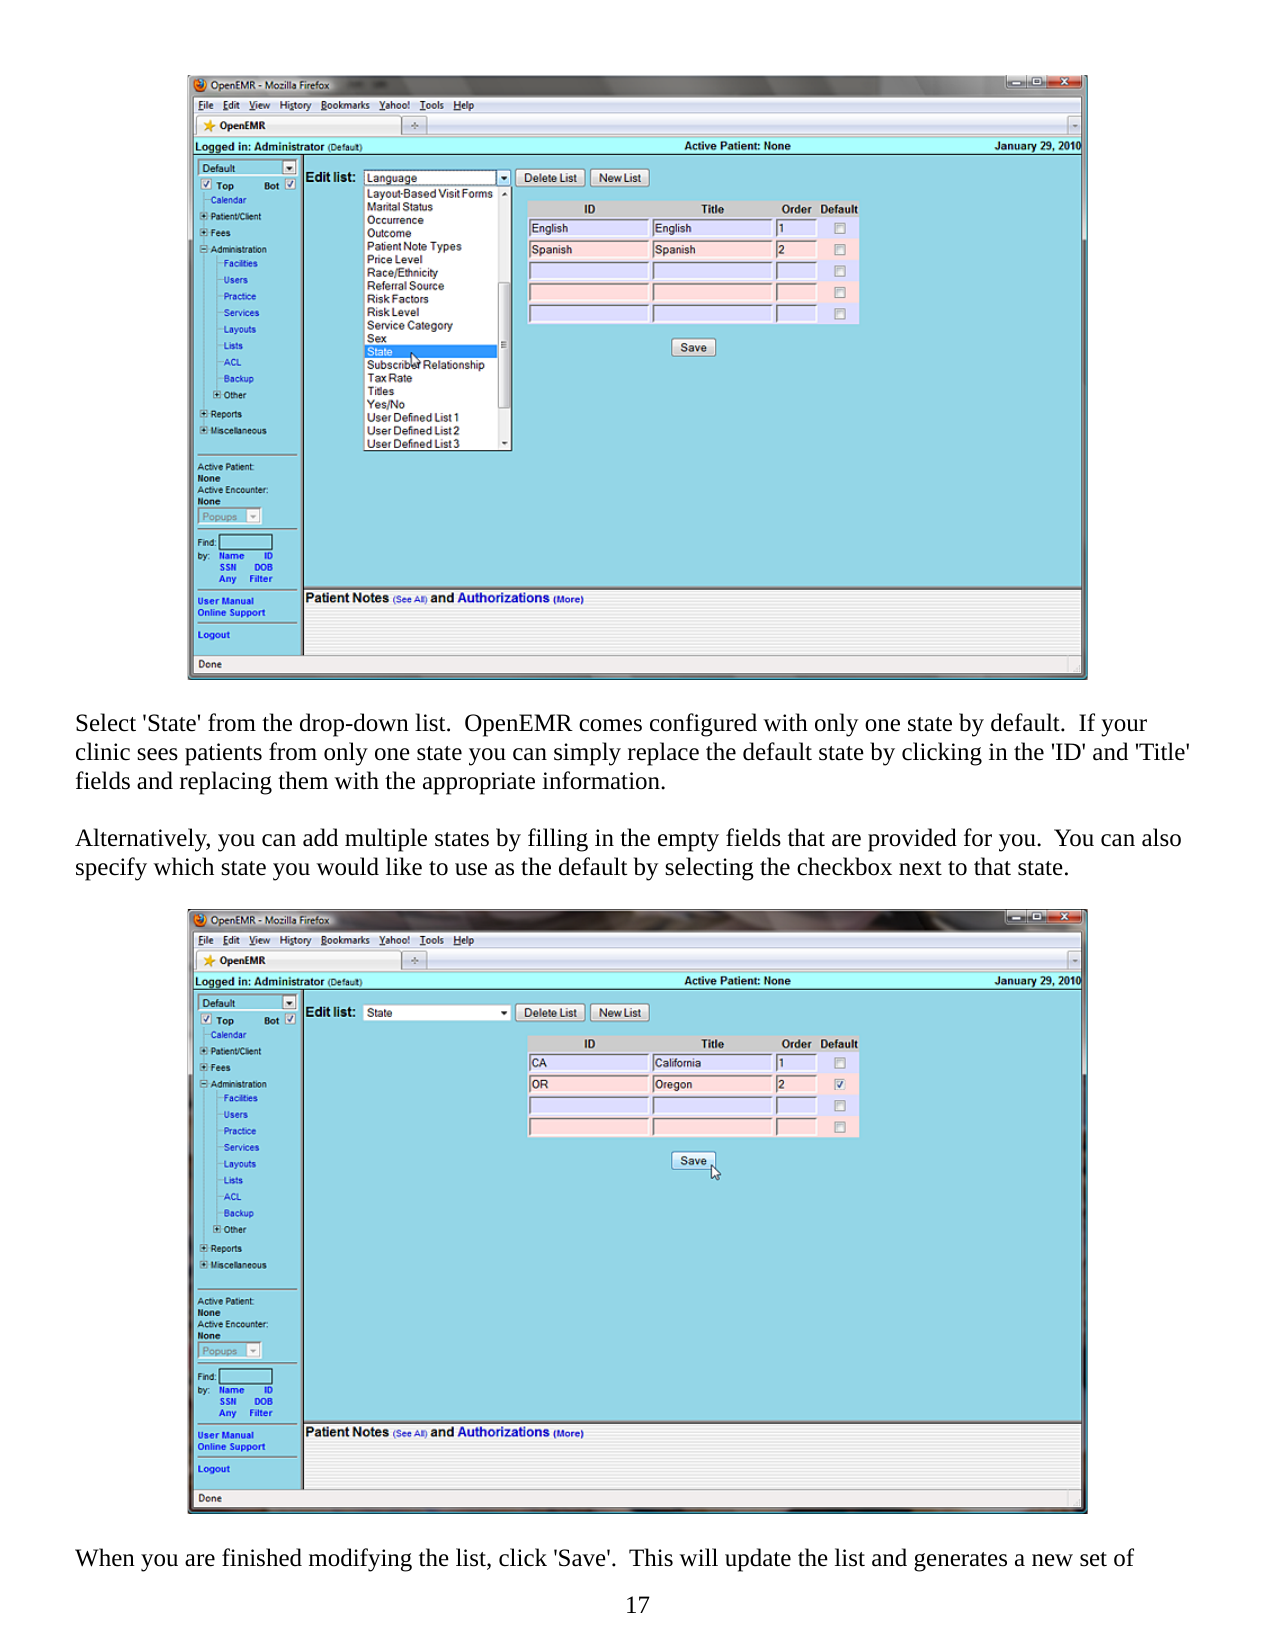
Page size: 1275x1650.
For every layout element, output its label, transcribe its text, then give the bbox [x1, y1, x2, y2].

text Select 'State' from the drop-down list. OpenEMR comes configured with only one state by default. If your clinic sees patients from only one state you can simply replace the default state by clicking in the 'ID' and 'Title' fields and replacing them with the appropriate information. [75, 708, 1200, 794]
picture [187, 909, 1088, 1514]
picture [187, 75, 1088, 680]
text Alternatively, you can add multiple states by filling in the empty fields that are provided for you. You can also specify which state you would like to use as the default by selecting the checkbox next to that state. [75, 823, 1200, 881]
text When you are finished modifying the list, click 'Save'. This will update the list and generates a new set of [75, 1543, 1200, 1571]
